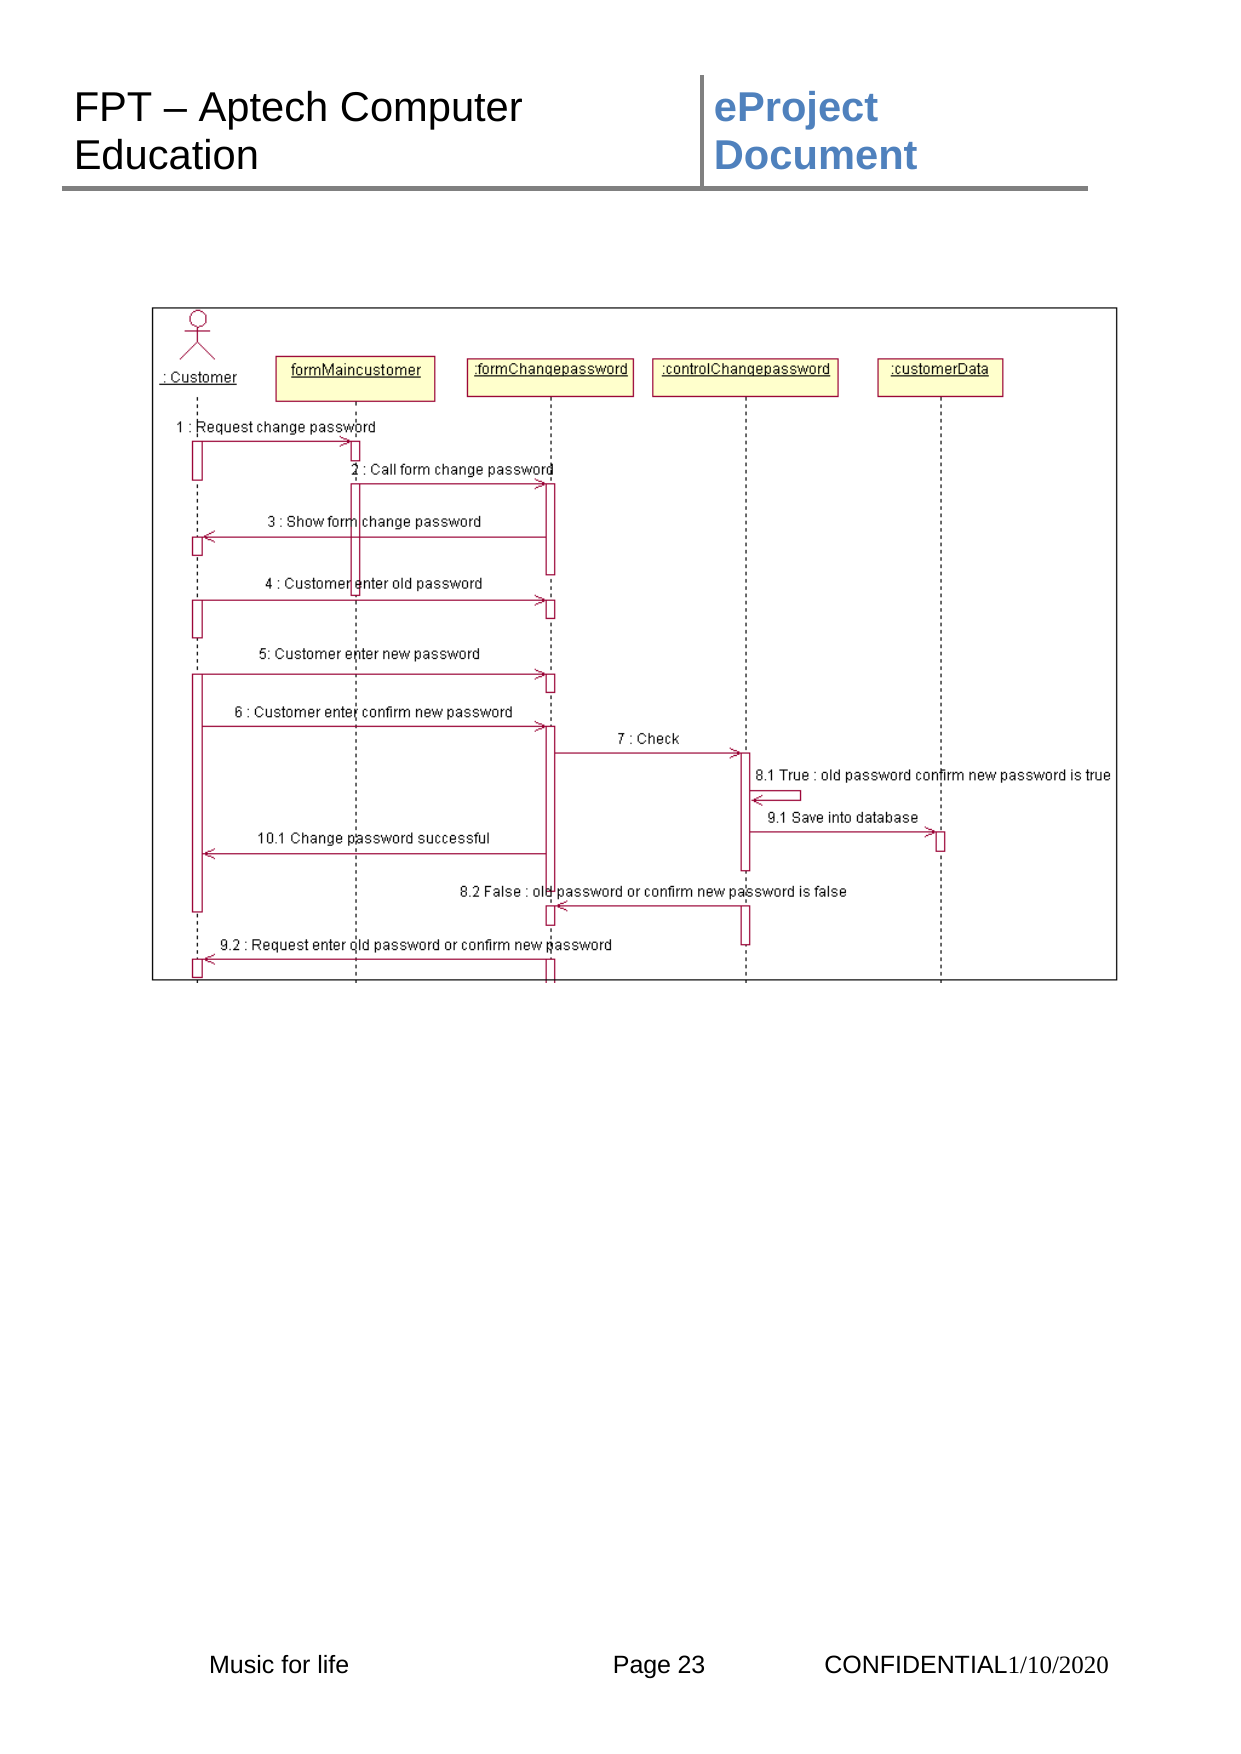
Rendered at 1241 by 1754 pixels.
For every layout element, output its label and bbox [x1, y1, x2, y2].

picture [146, 305, 1121, 983]
